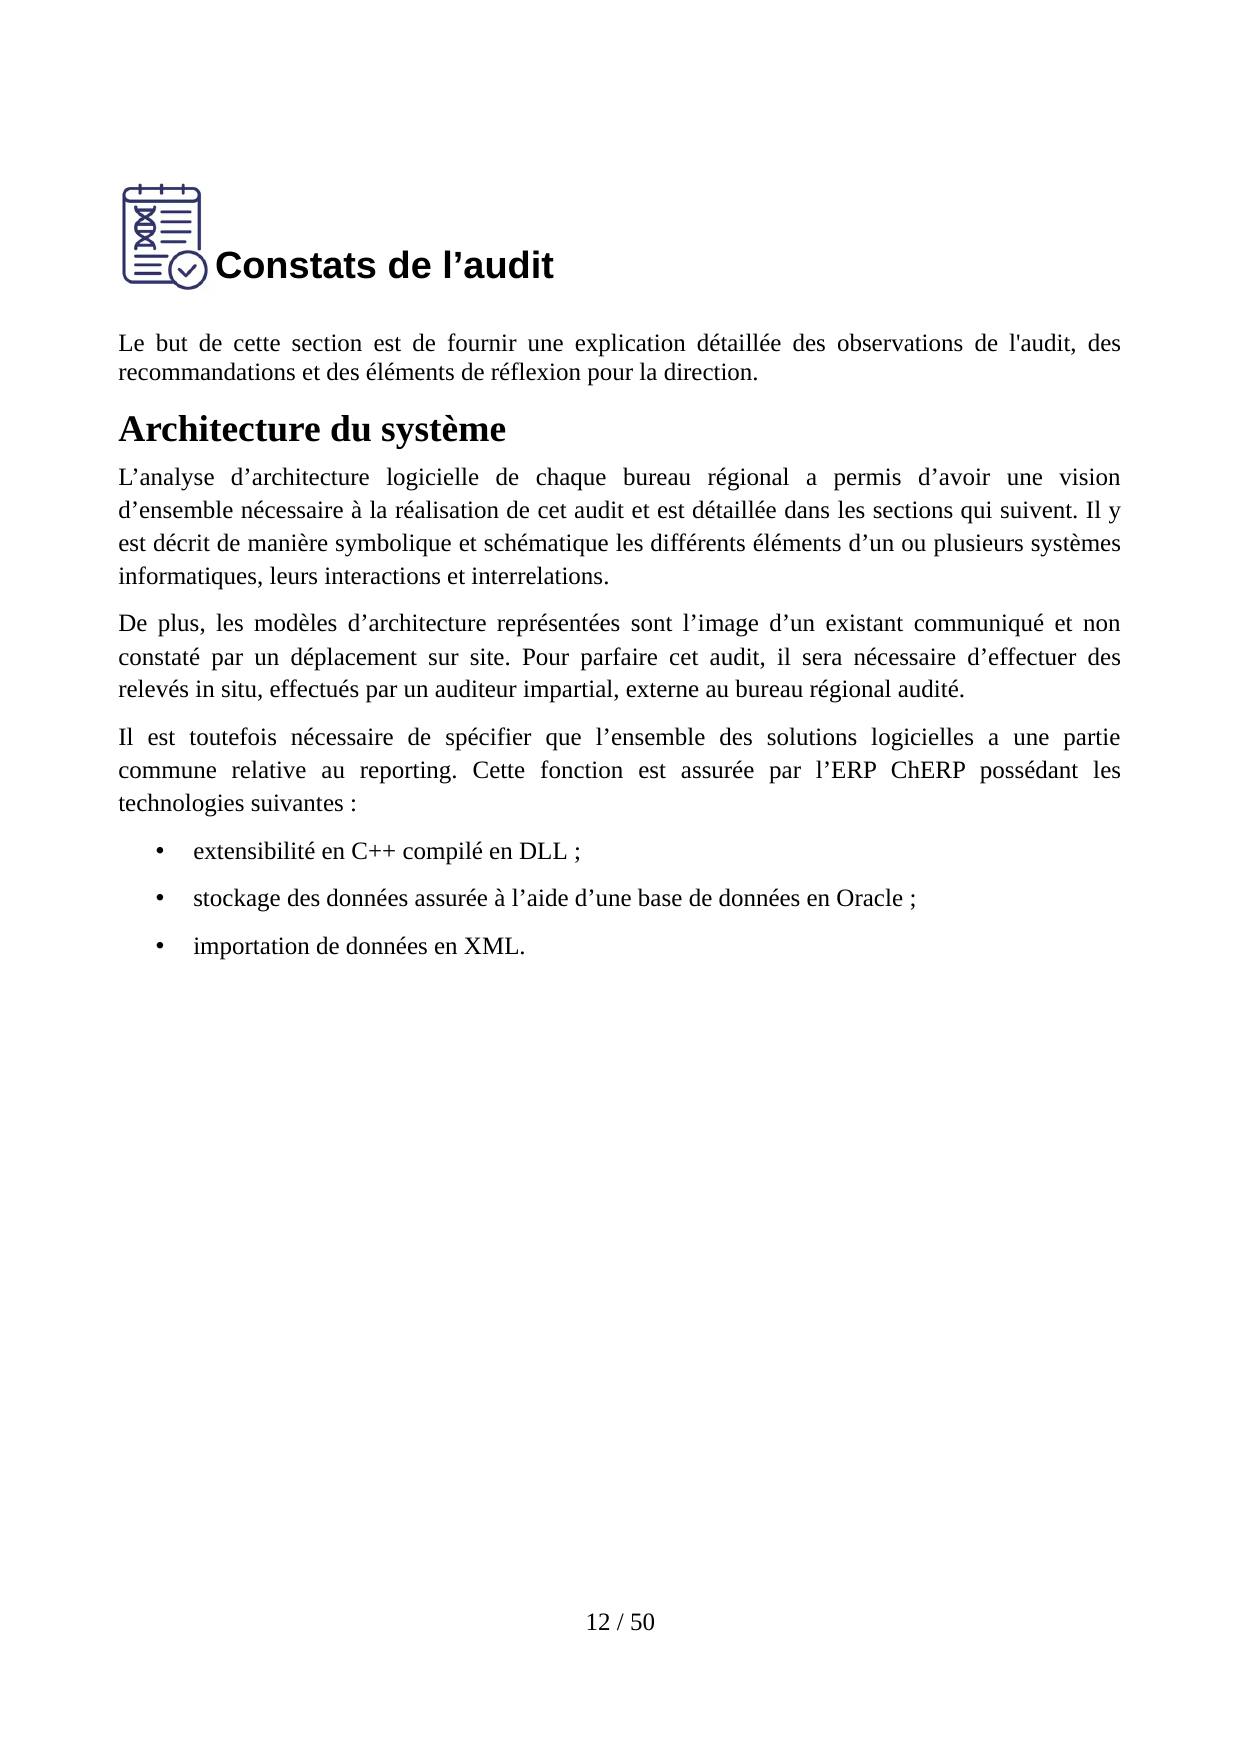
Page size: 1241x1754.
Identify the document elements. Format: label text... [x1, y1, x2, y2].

picture [114, 177, 215, 294]
subtitle Constats de l’audit [215, 243, 1122, 287]
list stockage des données assurée à l’aide d’une base de données en Oracle ; [156, 883, 1122, 912]
list extensibilité en C++ compilé en DLL ; [156, 836, 1122, 864]
text De plus, les modèles d’architecture représentées sont l’image d’un existant communiqué et non constaté par un déplacement sur site. Pour parfaire cet audit, il sera nécessaire d’effectuer des relevés in situ, effectués par un auditeur impartial, externe au bureau régional audité. [118, 608, 1122, 703]
text Le but de cette section est de fournir une explication détaillée des observations de l'audit, des recommandations et des éléments de réflexion pour la direction. [118, 328, 1122, 385]
text Il est toutefois nécessaire de spécifier que l’ensemble des solutions logicielles a une partie commune relative au reporting. Cette fonction est assurée par l’ERP ChERP possédant les technologies suivantes : [118, 722, 1122, 817]
text L’analyse d’architecture logicielle de chaque bureau régional a permis d’avoir une vision d’ensemble nécessaire à la réalisation de cet audit et est détaillée dans les sections qui suivent. Il y est décrit de manière symbolique et schématique les différents éléments d’un ou plusieurs systèmes informatiques, leurs interactions et interrelations. [118, 462, 1122, 590]
list importation de données en XML. [156, 931, 1122, 960]
subtitle Architecture du système [118, 406, 1122, 449]
